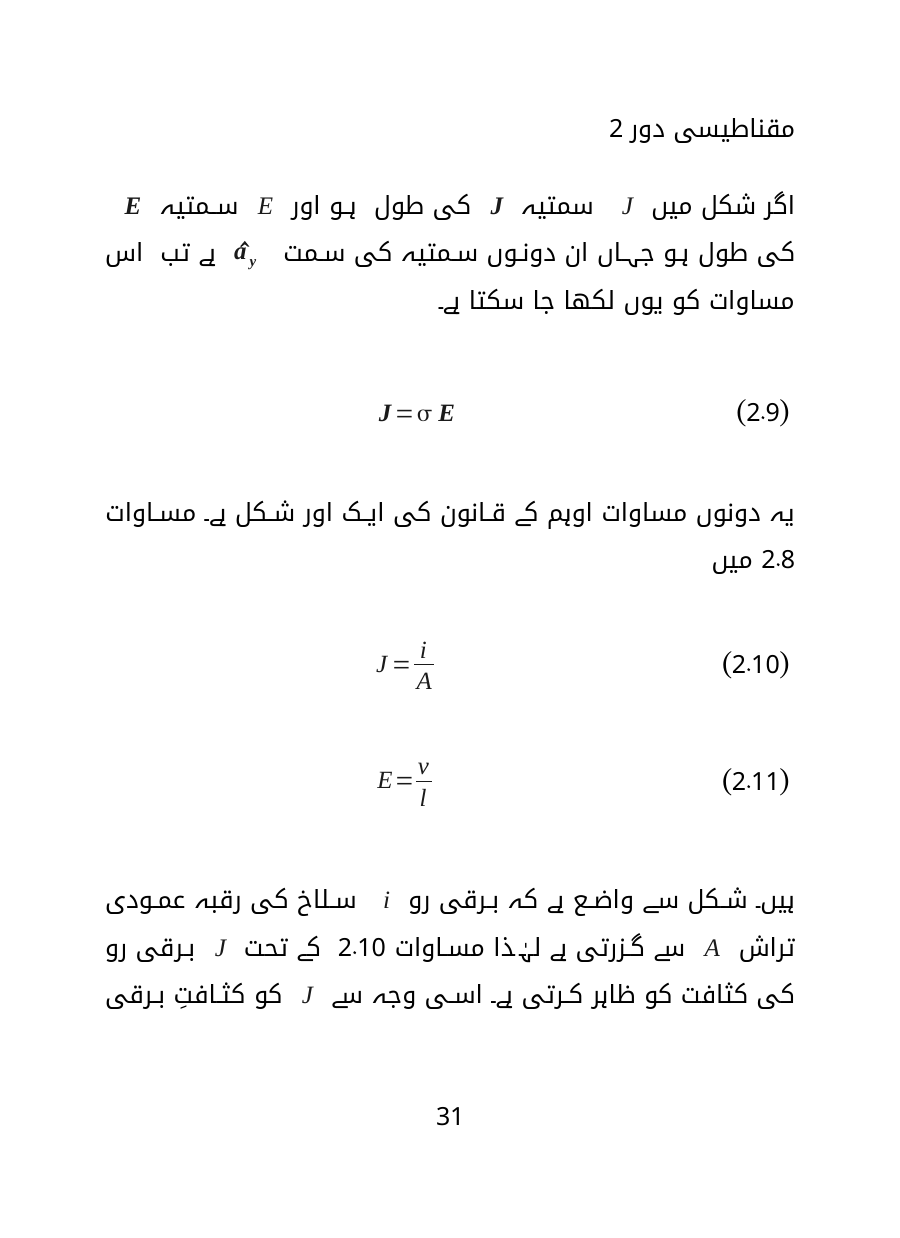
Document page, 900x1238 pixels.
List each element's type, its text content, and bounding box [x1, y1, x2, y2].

table_header (2.9) [718, 384, 795, 455]
table_header (2.11) [696, 747, 795, 830]
table_header [105, 384, 718, 455]
text اگر شکل میں سمتیہکی طول ہو اورسمتیہکی طول ہو جہاں ان دونوں سمتیہ کی سمت ہے تب اس مساوات کو یوں لکھا جا سکتا ہے۔ [105, 182, 795, 324]
text یہ دونوں مساوات اوہم کے قانون کی ایک اور شکل ہے۔ مساوات 2.8 میں [105, 489, 795, 584]
text ہیں۔ شکل سے واضع ہے کہ برقی رو سلاخ کی رقبہ عمودی تراشسے گزرتی ہے لہٰذا مساوات 2.10 کے تحتبرقی رو کی کثافت کو ظاہر کرتی ہے۔ اسی وجہ سےکو کثافتِ برقی رو ہی کہتے ہیں۔ اسی طرح مساوات 2.11 سے یہ واضع ہے کہبرقی دباؤ کی شدت کو ظاہر کرتی ہے اور یوں کو شدت برقی دباؤ کہتے ہیں۔ اس کے نام کو چھوٹا کر کے برقی شدت بھی کہا جاتا ہے۔ [105, 877, 795, 1019]
table_header [105, 747, 696, 830]
table_header (2.10) [696, 630, 795, 713]
table_header [105, 630, 696, 713]
